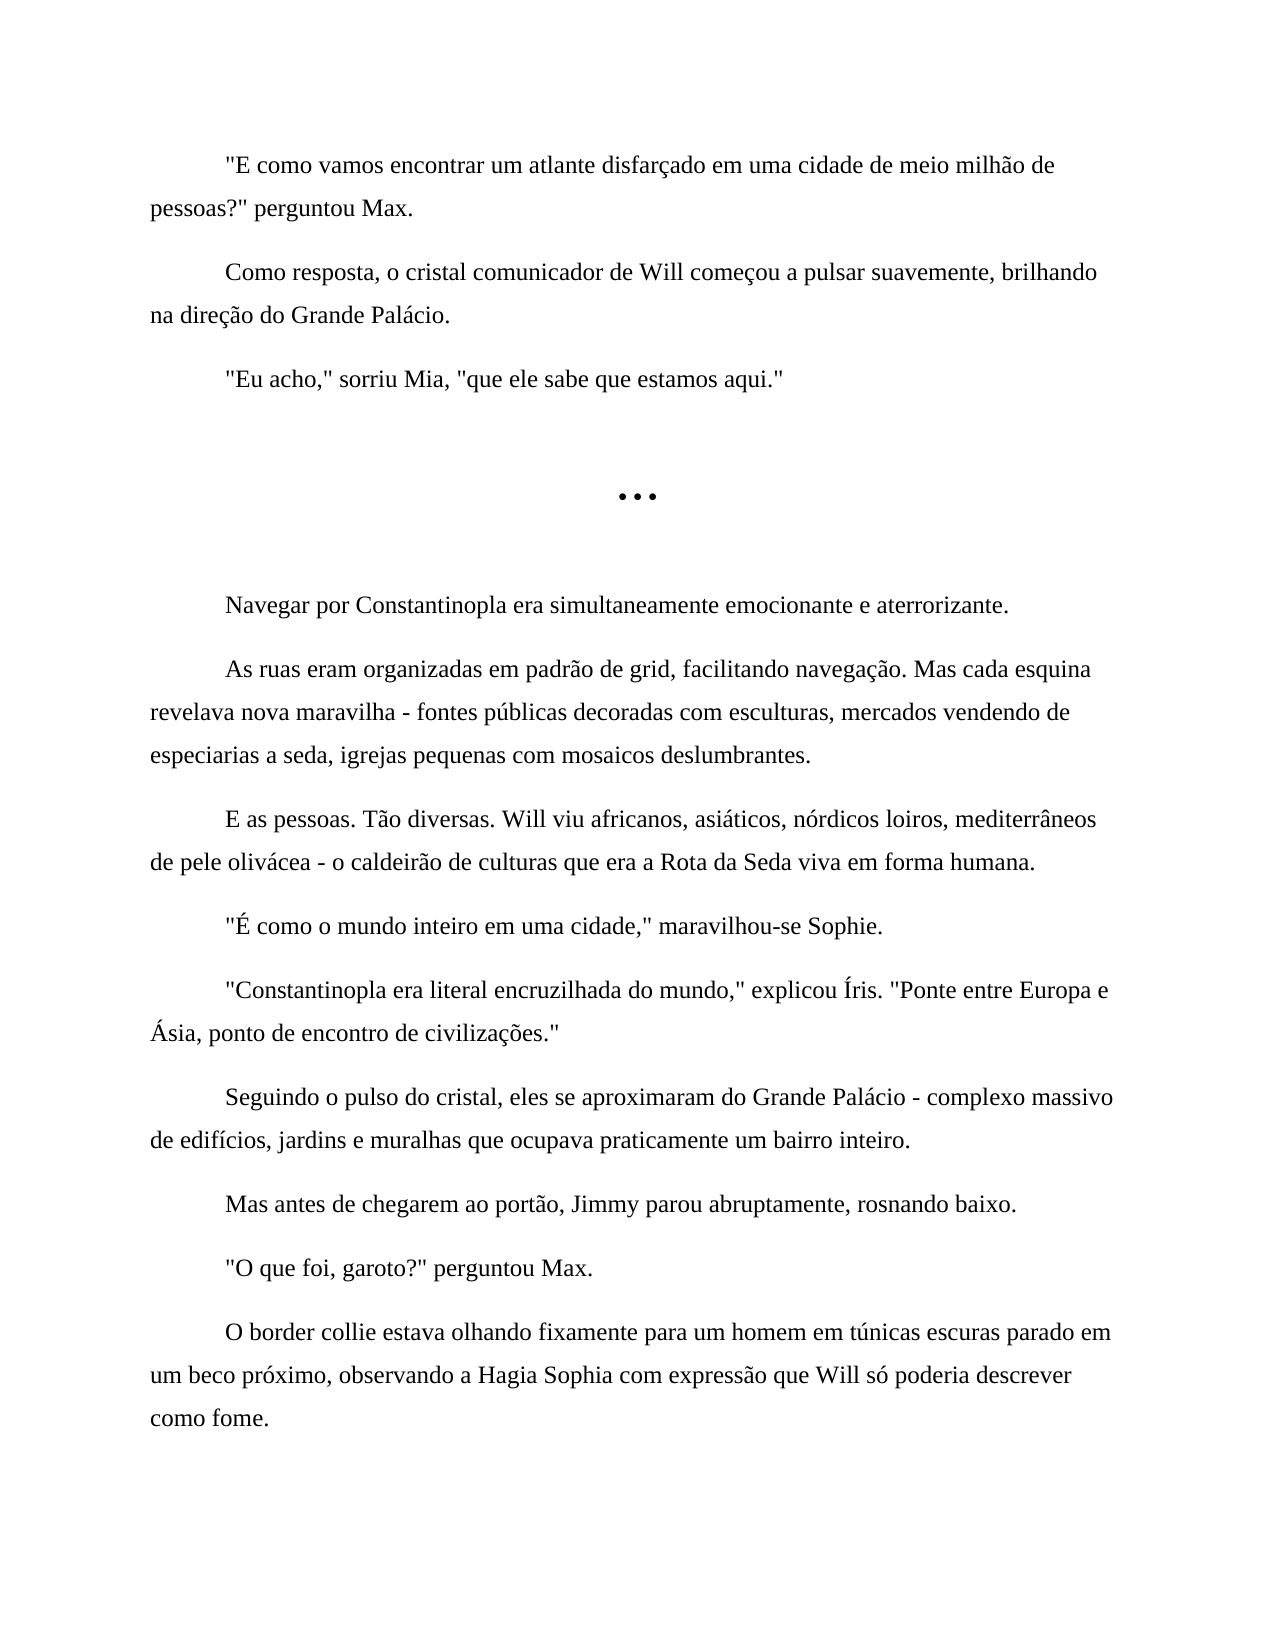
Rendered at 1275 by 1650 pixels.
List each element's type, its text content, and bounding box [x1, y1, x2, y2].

text As ruas eram organizadas em padrão de grid, facilitando navegação. Mas cada esquina revelava nova maravilha - fontes públicas decoradas com esculturas, mercados vendendo de especiarias a seda, igrejas pequenas com mosaicos deslumbrantes. [150, 654, 1125, 769]
text "Constantinopla era literal encruzilhada do mundo," explicou Íris. "Ponte entre Europa e Ásia, ponto de encontro de civilizações." [150, 975, 1125, 1047]
text E as pessoas. Tão diversas. Will viu africanos, asiáticos, nórdicos loiros, mediterrâneos de pele olivácea - o caldeirão de culturas que era a Rota da Seda viva em forma humana. [150, 804, 1125, 876]
text "Eu acho," sorriu Mia, "que ele sabe que estamos aqui." [150, 364, 1125, 393]
text Mas antes de chegarem ao portão, Jimmy parou abruptamente, rosnando baixo. [150, 1189, 1125, 1218]
text O border collie estava olhando fixamente para um homem em túnicas escuras parado em um beco próximo, observando a Hagia Sophia com expressão que Will só poderia descrever como fome. [150, 1317, 1125, 1432]
text Como resposta, o cristal comunicador de Will começou a pulsar suavemente, brilhando na direção do Grande Palácio. [150, 257, 1125, 329]
text Navegar por Constantinopla era simultaneamente emocionante e aterrorizante. [150, 590, 1125, 618]
text "E como vamos encontrar um atlante disfarçado em uma cidade de meio milhão de pessoas?" perguntou Max. [150, 150, 1125, 222]
text "É como o mundo inteiro em uma cidade," maravilhou-se Sophie. [150, 911, 1125, 940]
text Seguindo o pulso do cristal, eles se aproximaram do Grande Palácio - complexo massivo de edifícios, jardins e muralhas que ocupava praticamente um bairro inteiro. [150, 1082, 1125, 1154]
text • • • [150, 482, 1125, 511]
text "O que foi, garoto?" perguntou Max. [150, 1253, 1125, 1282]
